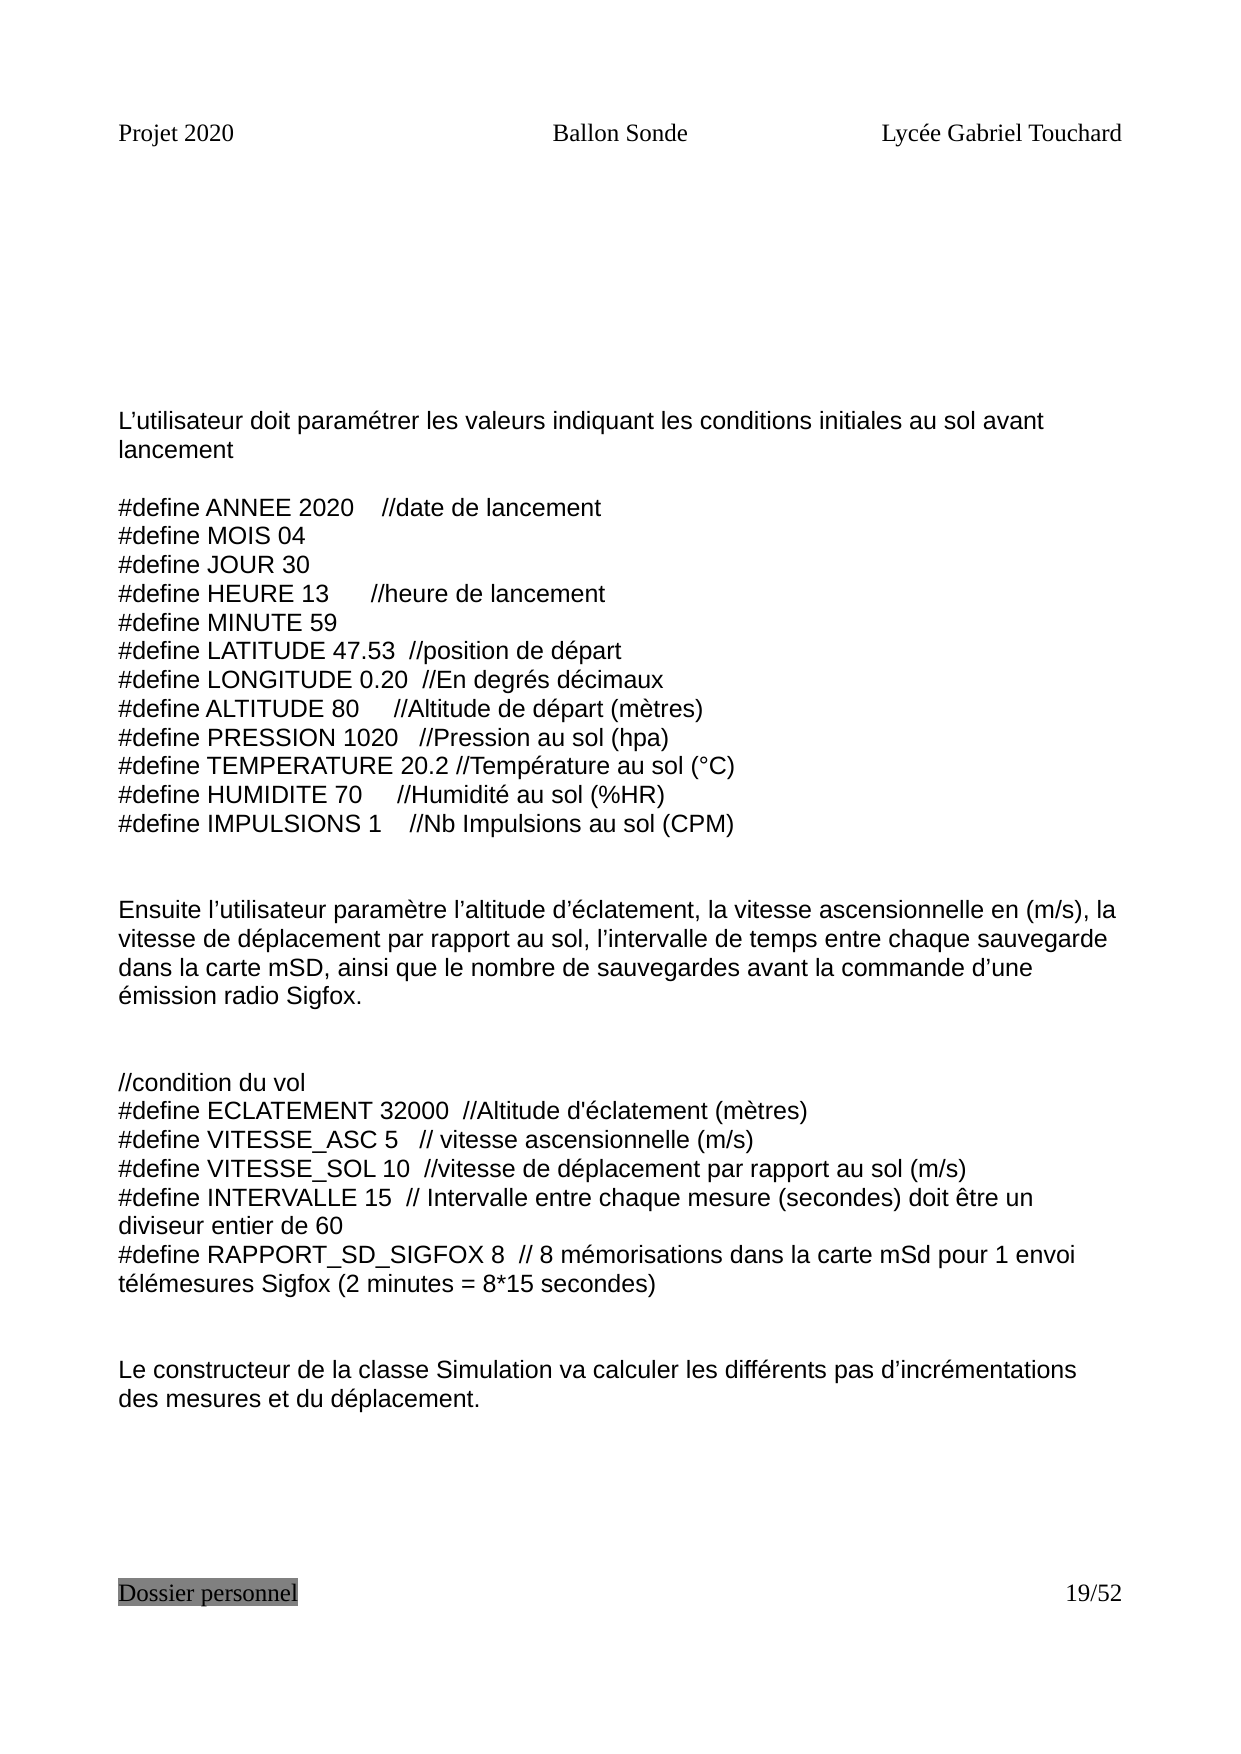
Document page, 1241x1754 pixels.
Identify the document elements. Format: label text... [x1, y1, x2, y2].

text Le constructeur de la classe Simulation va calculer les différents pas d’incrémentations des mesures et du déplacement. [118, 1355, 1122, 1413]
text #define RAPPORT_SD_SIGFOX 8 // 8 mémorisations dans la carte mSd pour 1 envoi télémesures Sigfox (2 minutes = 8*15 secondes) [118, 1240, 1122, 1298]
text Ensuite l’utilisateur paramètre l’altitude d’éclatement, la vitesse ascensionnelle en (m/s), la vitesse de déplacement par rapport au sol, l’intervalle de temps entre chaque sauvegarde dans la carte mSD, ainsi que le nombre de sauvegardes avant la commande d’une émission radio Sigfox. [118, 895, 1122, 1010]
text #define LATITUDE 47.53 //position de départ [118, 636, 1122, 665]
text #define HEURE 13 //heure de lancement [118, 579, 1122, 608]
text #define INTERVALLE 15 // Intervalle entre chaque mesure (secondes) doit être un diviseur entier de 60 [118, 1183, 1122, 1240]
text //condition du vol [118, 1068, 1122, 1096]
text #define HUMIDITE 70 //Humidité au sol (%HR) [118, 780, 1122, 809]
text #define ANNEE 2020 //date de lancement [118, 493, 1122, 521]
text #define IMPULSIONS 1 //Nb Impulsions au sol (CPM) [118, 809, 1122, 838]
text #define PRESSION 1020 //Pression au sol (hpa) [118, 723, 1122, 751]
text #define VITESSE_SOL 10 //vitesse de déplacement par rapport au sol (m/s) [118, 1154, 1122, 1183]
text #define VITESSE_ASC 5 // vitesse ascensionnelle (m/s) [118, 1125, 1122, 1154]
text #define LONGITUDE 0.20 //En degrés décimaux [118, 665, 1122, 694]
text #define JOUR 30 [118, 550, 1122, 579]
text #define MOIS 04 [118, 521, 1122, 550]
text #define ECLATEMENT 32000 //Altitude d'éclatement (mètres) [118, 1096, 1122, 1125]
text #define MINUTE 59 [118, 608, 1122, 636]
text #define ALTITUDE 80 //Altitude de départ (mètres) [118, 694, 1122, 723]
text #define TEMPERATURE 20.2 //Température au sol (°C) [118, 751, 1122, 780]
text L’utilisateur doit paramétrer les valeurs indiquant les conditions initiales au sol avant lancement [118, 406, 1122, 464]
